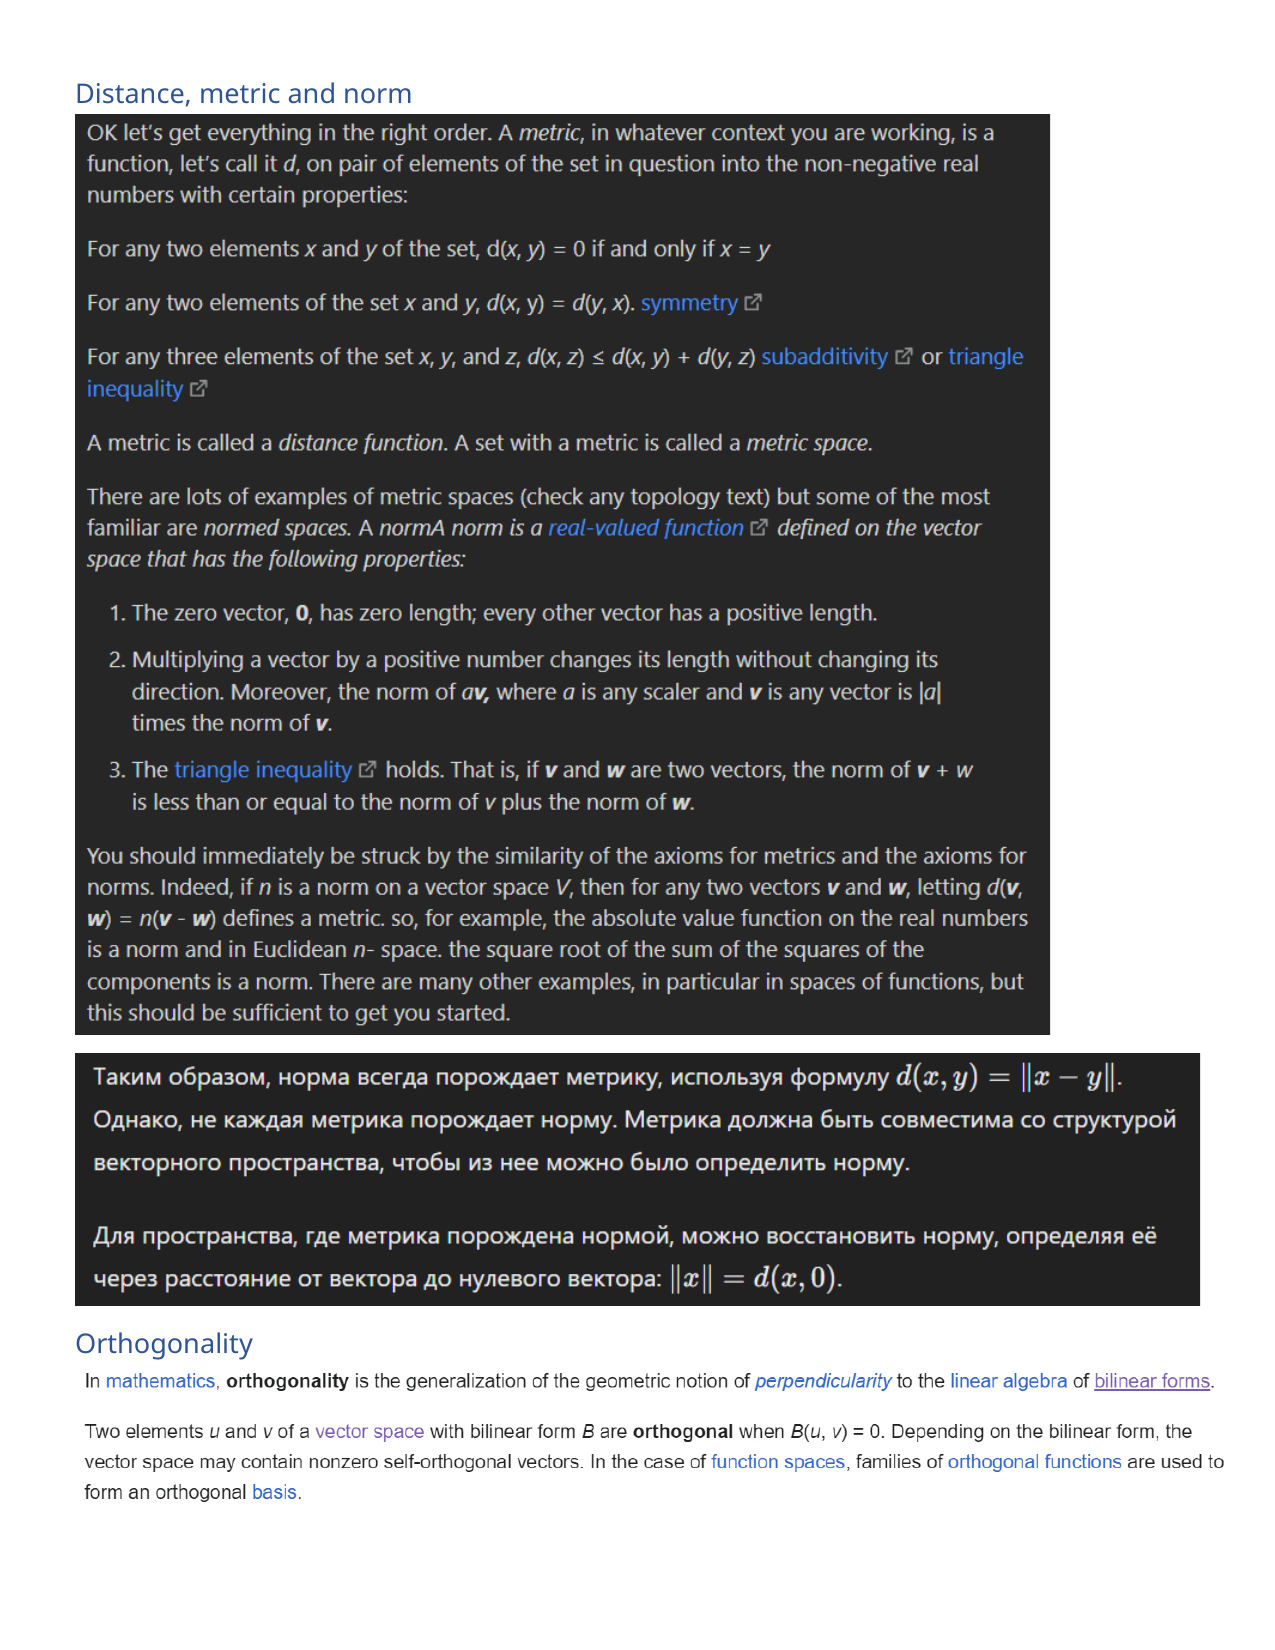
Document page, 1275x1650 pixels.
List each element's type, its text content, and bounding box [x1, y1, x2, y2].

picture [75, 1053, 1200, 1306]
subtitle Distance, metric and norm [75, 75, 1200, 112]
picture [75, 1364, 1233, 1515]
subtitle Orthogonality [75, 1324, 1200, 1361]
picture [75, 114, 1050, 1035]
